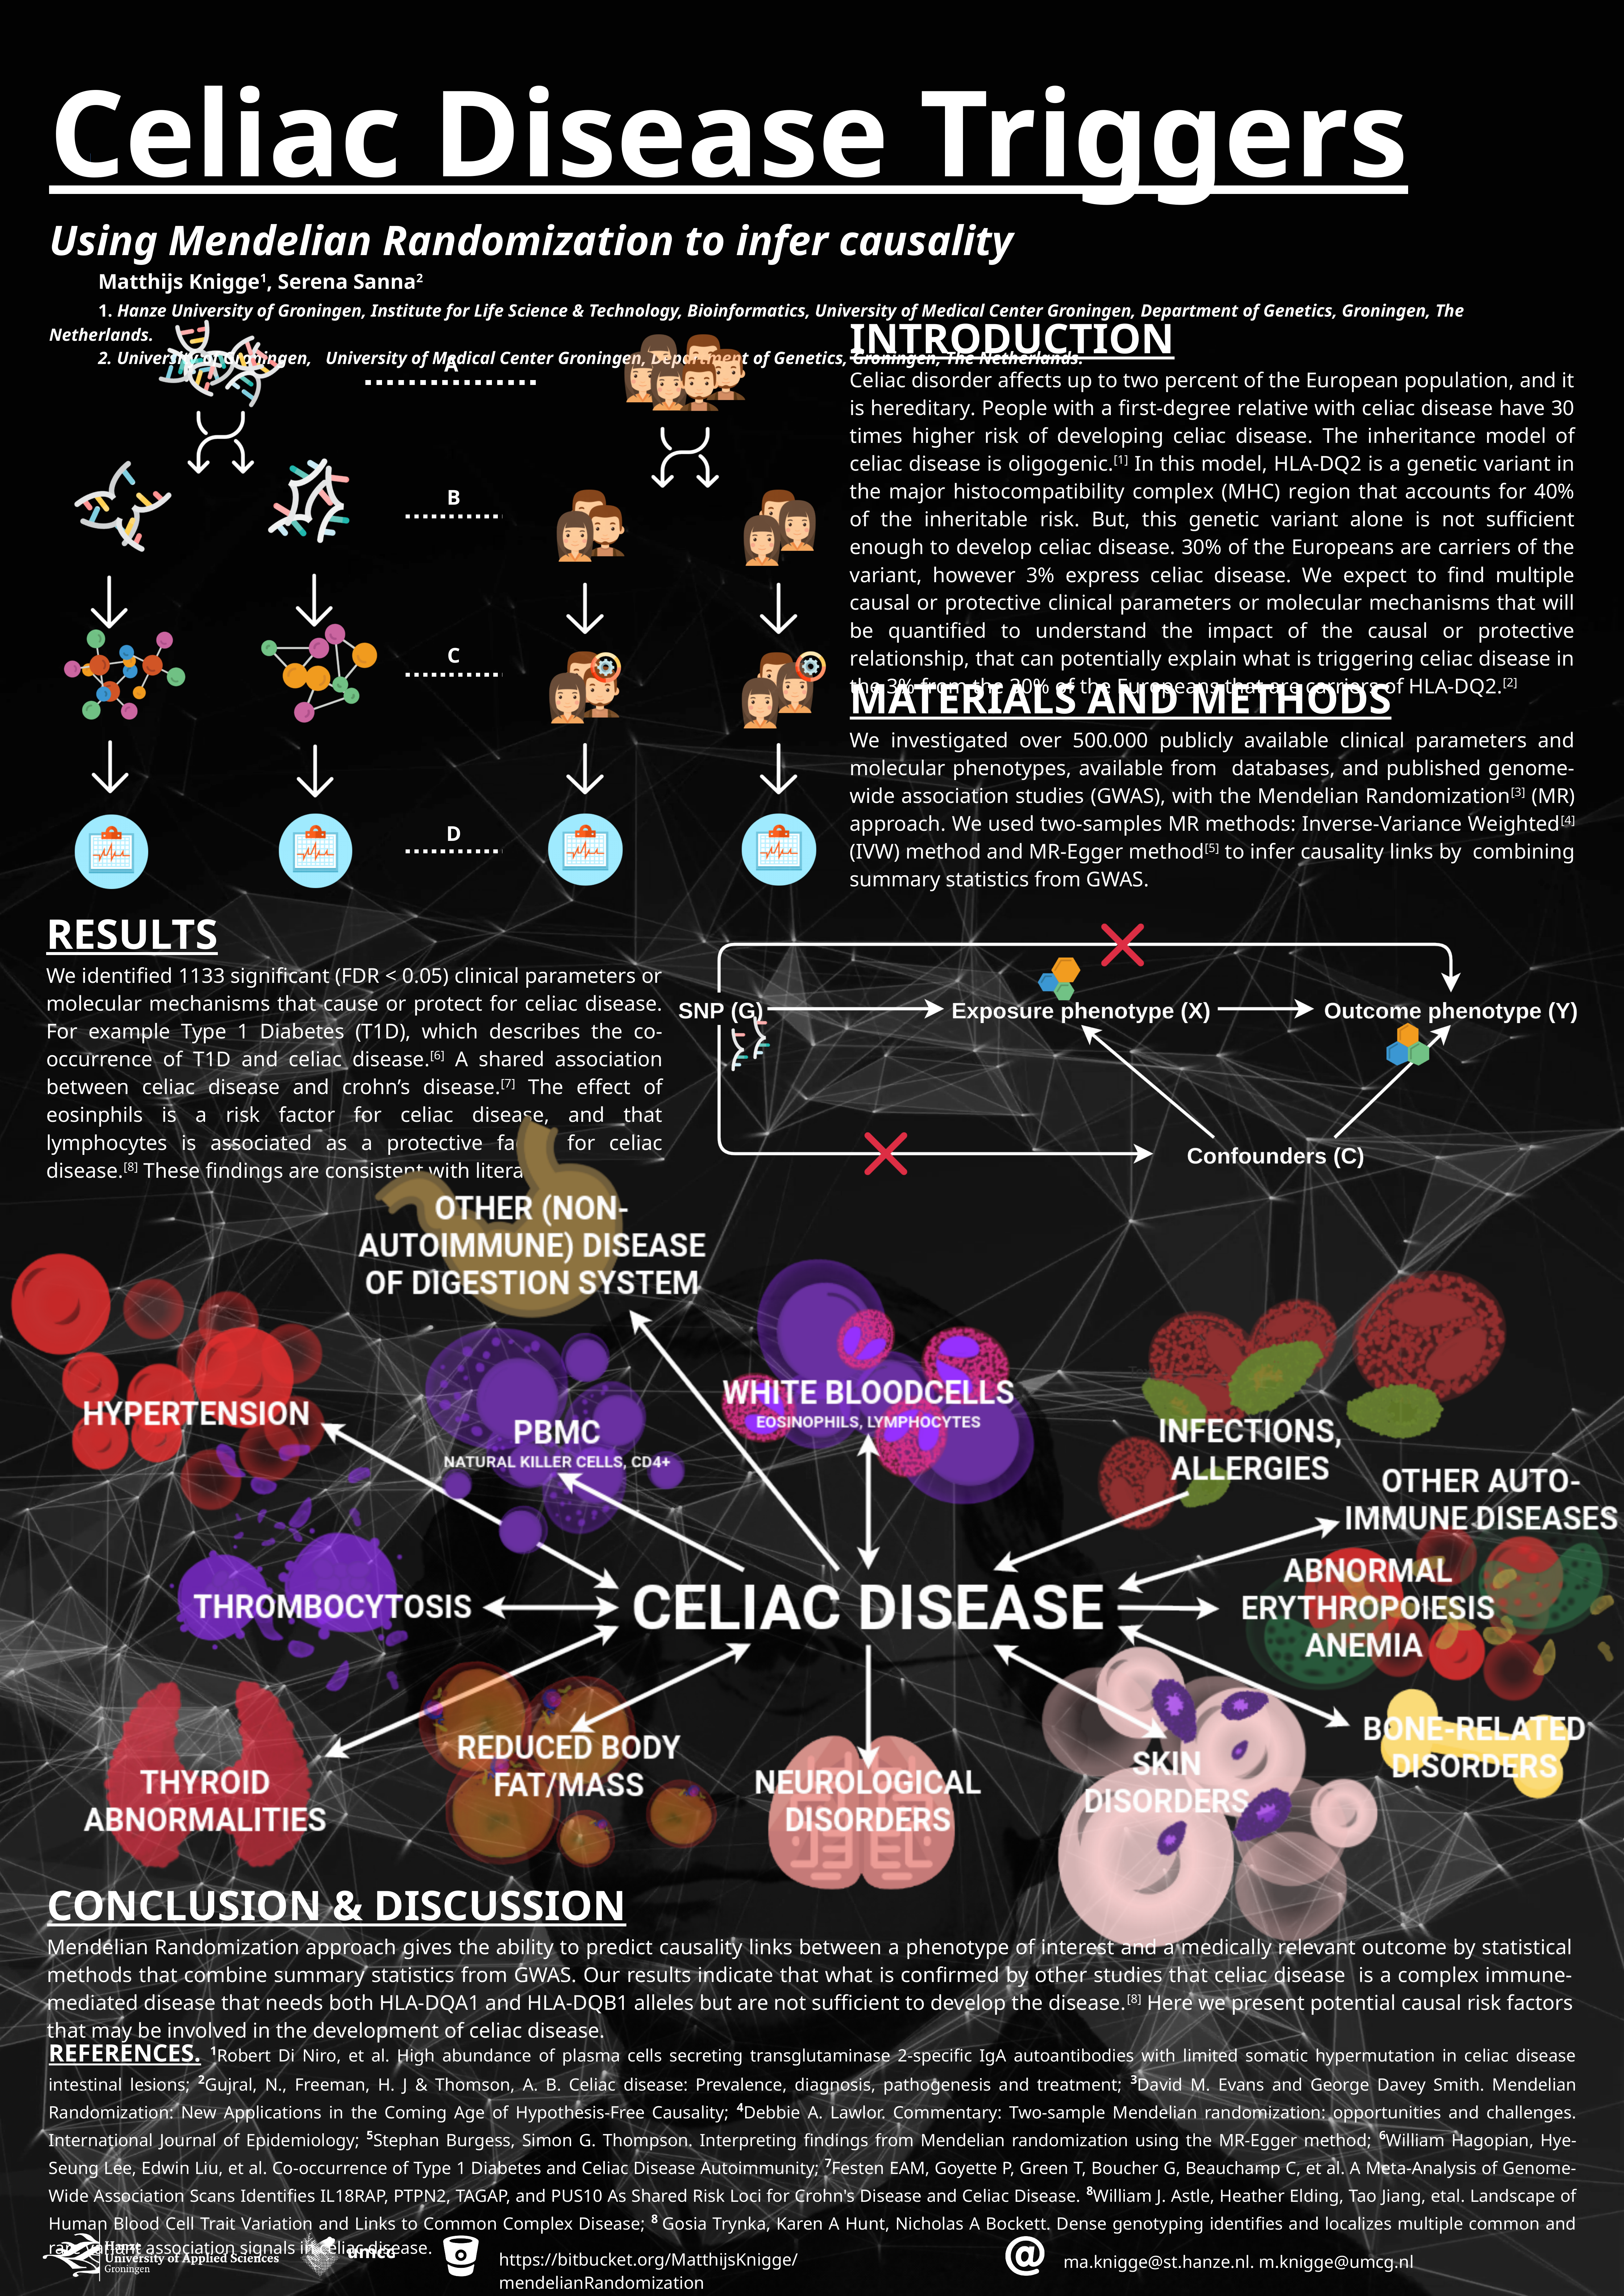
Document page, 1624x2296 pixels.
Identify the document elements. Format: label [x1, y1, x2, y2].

picture [260, 2194, 264, 2196]
picture [1442, 1973, 1445, 1981]
picture [1441, 2221, 1445, 2229]
picture [260, 1972, 264, 1975]
picture [260, 2138, 263, 2145]
picture [43, 1956, 1445, 2296]
picture [34, 282, 398, 910]
picture [502, 290, 850, 898]
picture [673, 918, 1584, 1055]
picture [1443, 2194, 1445, 2201]
